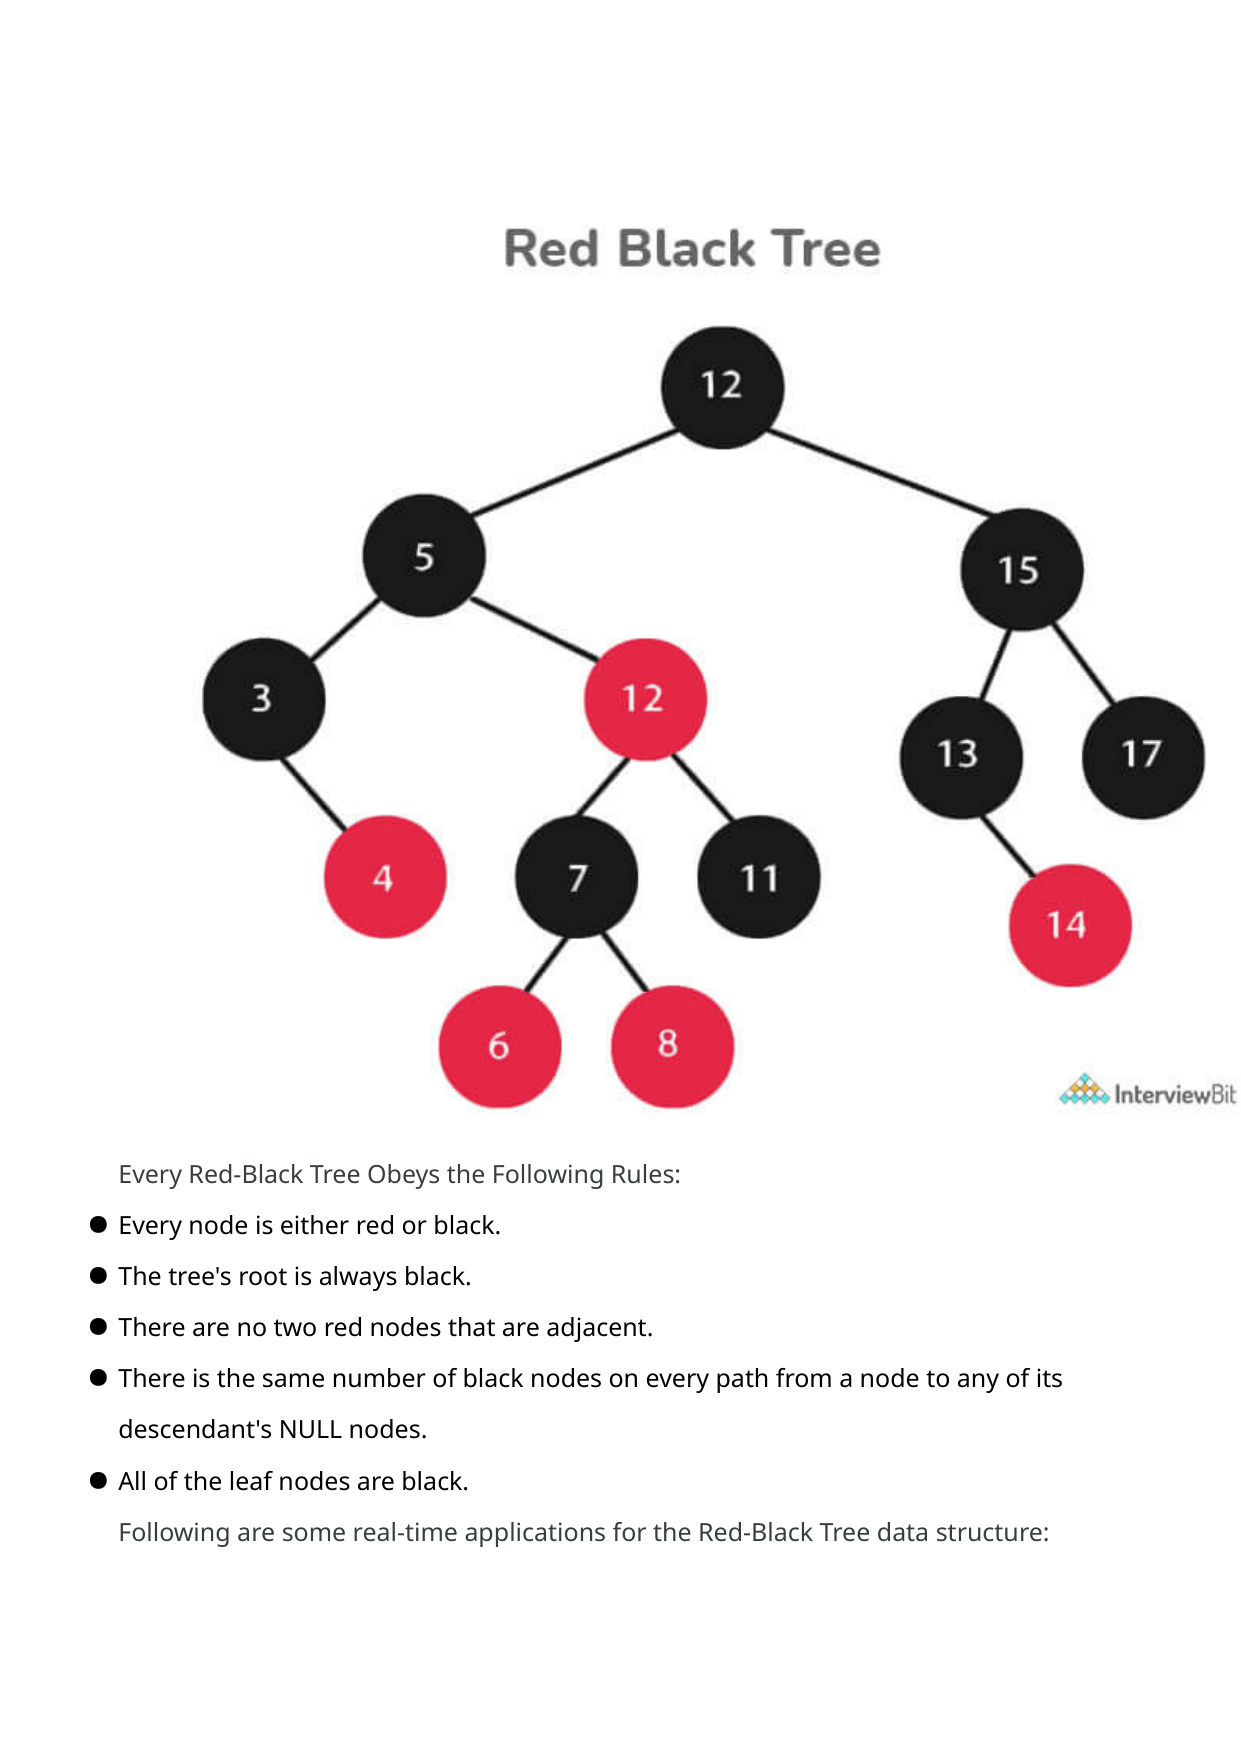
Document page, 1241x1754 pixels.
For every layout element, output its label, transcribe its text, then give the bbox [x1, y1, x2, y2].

list The tree's root is always black. [118, 1259, 1122, 1293]
list There are no two red nodes that are adjacent. [118, 1310, 1122, 1344]
picture [118, 176, 1241, 1128]
list Every node is either red or black. [118, 1208, 1122, 1242]
list There is the same number of black nodes on every path from a node to any of its descendant's NULL nodes. [118, 1361, 1122, 1446]
text Every Red-Black Tree Obeys the Following Rules: [118, 1157, 1122, 1191]
list All of the leaf nodes are black. [118, 1463, 1122, 1497]
text Following are some real-time applications for the Red-Black Tree data structure: [118, 1514, 1122, 1548]
